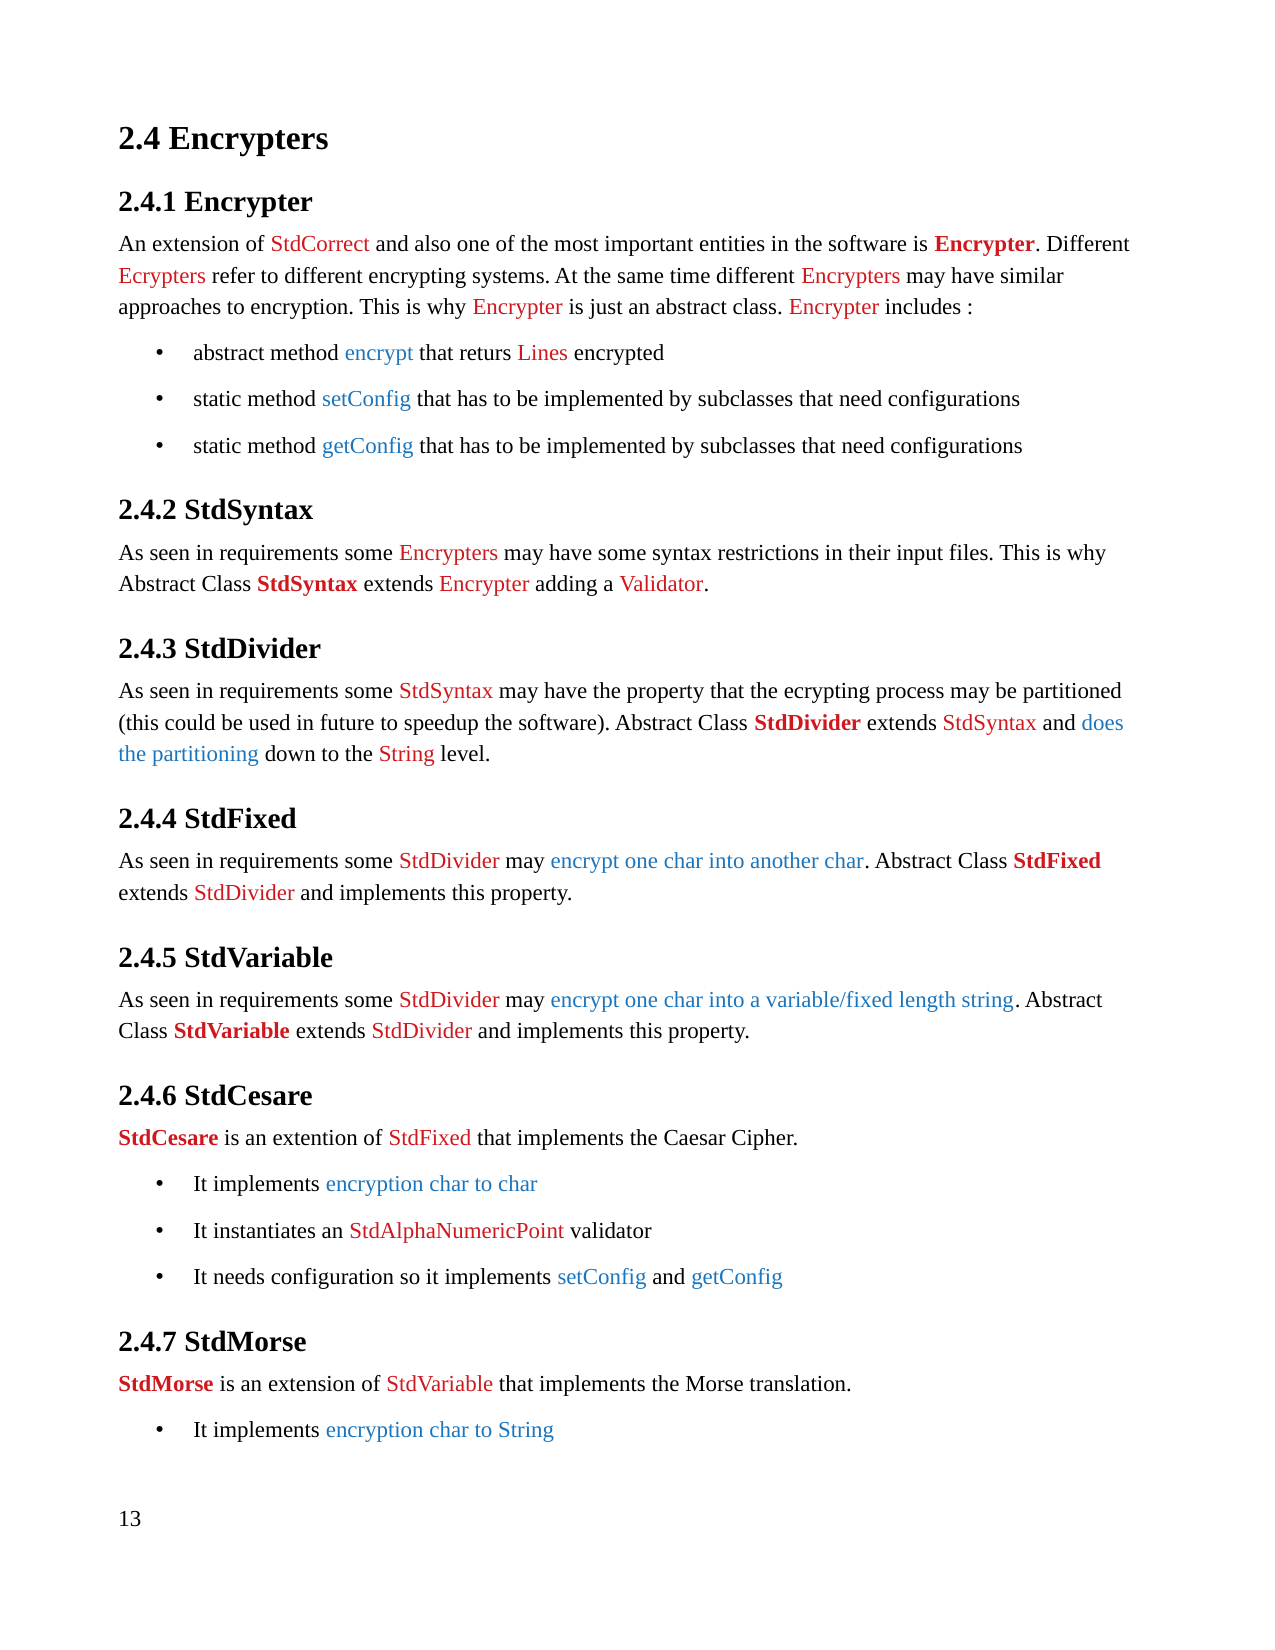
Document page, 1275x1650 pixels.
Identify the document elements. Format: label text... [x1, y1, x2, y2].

list It instantiates an StdAlphaNumericPoint validator [156, 1217, 1157, 1243]
text An extension of StdCorrect and also one of the most important entities in the software is Encrypter. Different Ecrypters refer to different encrypting systems. At the same time different Encrypters may have similar approaches to encryption. This is why Encrypter is just an abstract class. Encrypter includes : [118, 230, 1157, 319]
list static method setConfig that has to be implemented by subclasses that need configurations [156, 386, 1157, 412]
subtitle 2.4.4 StdFixed [118, 801, 1157, 835]
subtitle 2.4 Encrypters [118, 118, 1157, 157]
list It implements encryption char to String [156, 1416, 1157, 1442]
list It implements encryption char to char [156, 1171, 1157, 1197]
subtitle 2.4.5 StdVariable [118, 939, 1157, 973]
text StdCesare is an extention of StdFixed that implements the Caesar Cipher. [118, 1124, 1157, 1151]
text As seen in requirements some StdSyntax may have the property that the ecrypting process may be partitioned (this could be used in future to speedup the software). Abstract Class StdDivider extends StdSyntax and does the partitioning down to the String level. [118, 677, 1157, 767]
subtitle 2.4.1 Encrypter [118, 184, 1157, 218]
text As seen in requirements some StdDivider may encrypt one char into a variable/fixed length string. Abstract Class StdVariable extends StdDivider and implements this property. [118, 986, 1157, 1044]
subtitle 2.4.2 StdSyntax [118, 492, 1157, 526]
text StdMorse is an extension of StdVariable that implements the Morse translation. [118, 1370, 1157, 1396]
list abstract method encrypt that returs Lines encrypted [156, 339, 1157, 366]
text As seen in requirements some StdDivider may encrypt one char into another char. Abstract Class StdFixed extends StdDivider and implements this property. [118, 847, 1157, 905]
text As seen in requirements some Encrypters may have some syntax restrictions in their input files. This is why Abstract Class StdSyntax extends Encrypter adding a Validator. [118, 539, 1157, 597]
subtitle 2.4.3 StdDivider [118, 631, 1157, 665]
subtitle 2.4.6 StdCesare [118, 1078, 1157, 1112]
list static method getConfig that has to be implemented by subclasses that need configurations [156, 432, 1157, 458]
list It needs configuration so it implements setConfig and getConfig [156, 1263, 1157, 1289]
subtitle 2.4.7 StdMorse [118, 1323, 1157, 1357]
